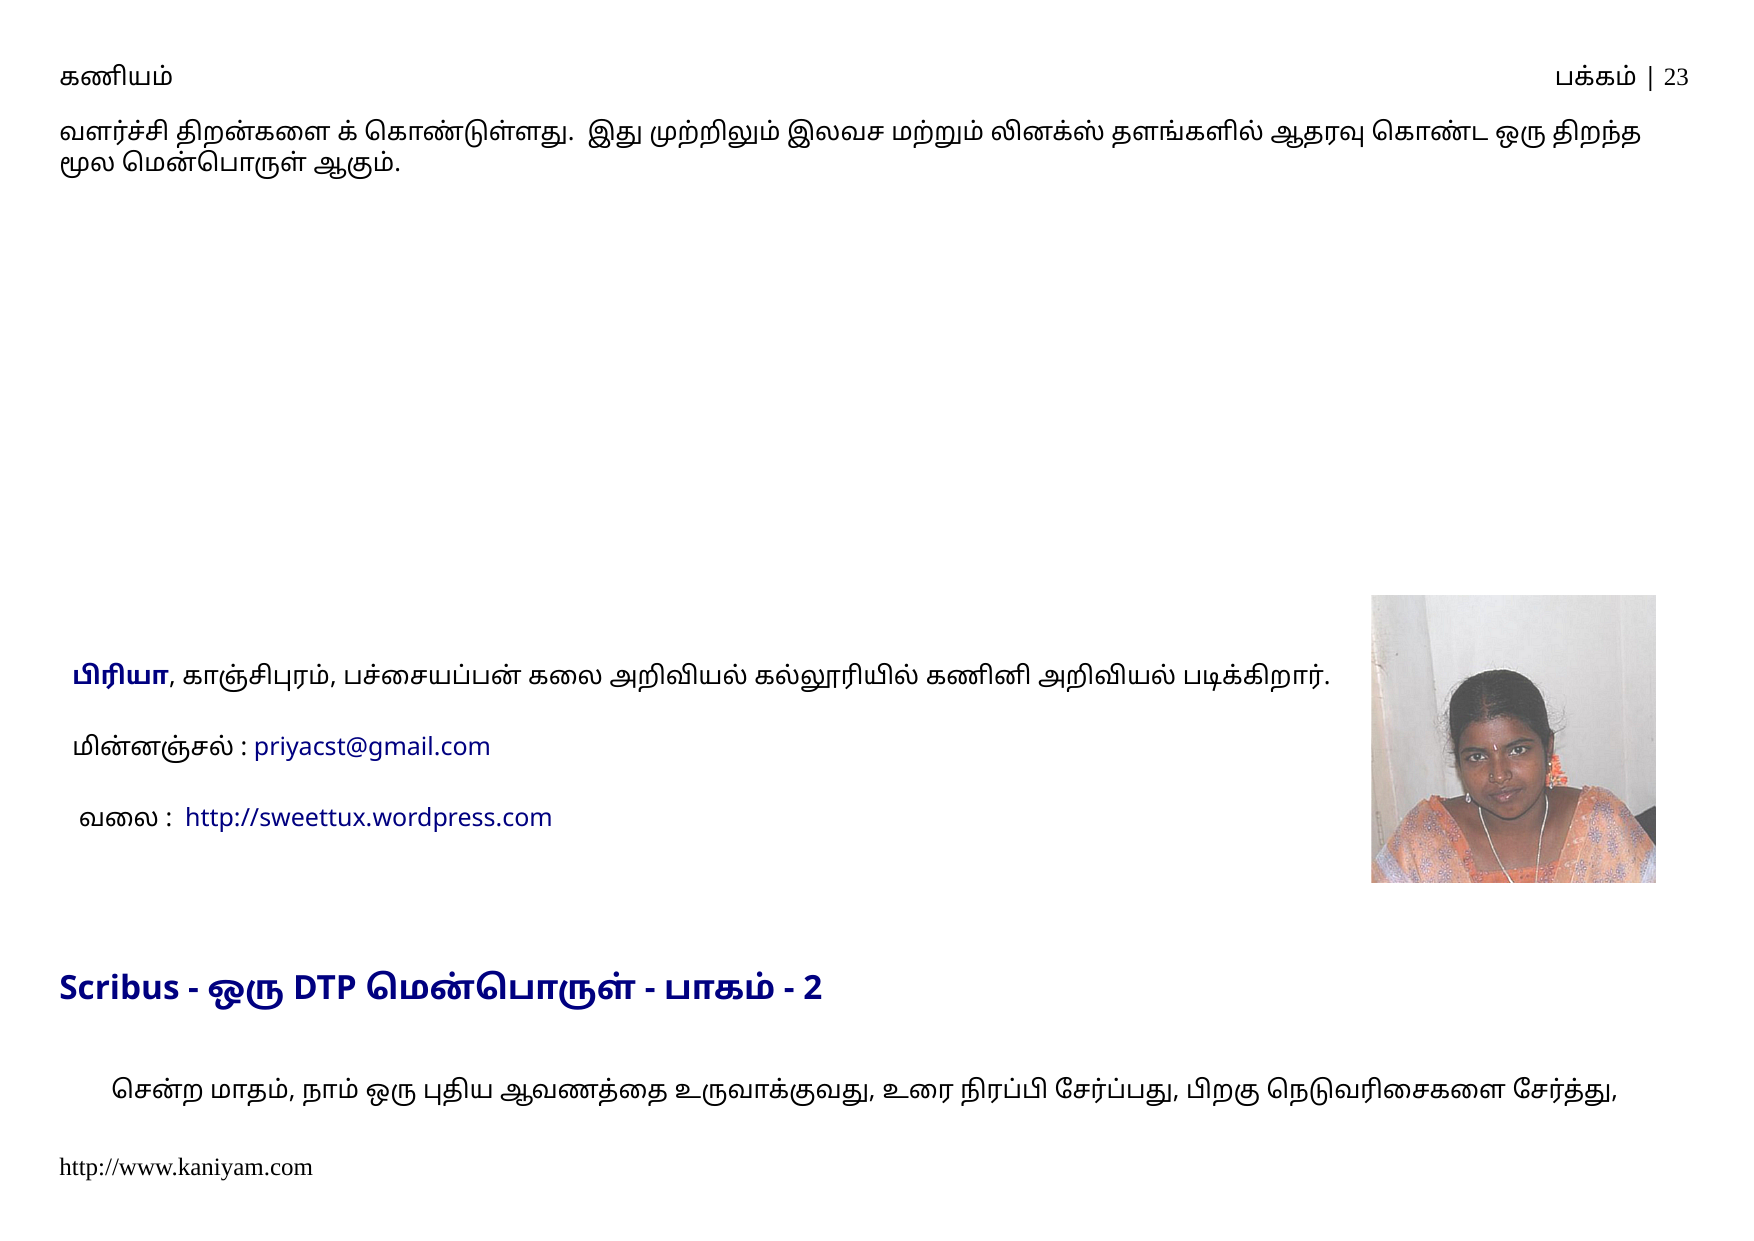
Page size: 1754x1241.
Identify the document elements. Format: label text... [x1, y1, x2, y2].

text வலை : http://sweettux.wordpress.com [59, 799, 1371, 837]
text பிரியா, காஞ்சிபுரம், பச்சையப்பன் கலை அறிவியல் கல்லூரியில் கணினி அறிவியல் படிக்கிறார். [59, 657, 1371, 694]
text [1656, 728, 1695, 766]
text மின்னஞ்சல் : priyacst@gmail.com [59, 728, 1371, 766]
text [1656, 799, 1695, 837]
text சென்ற மாதம், நாம் ஒரு புதிய ஆவணத்தை உருவாக்குவது, உரை நிரப்பி சேர்ப்பது, பிறகு நெடுவரிசைகளை சேர்த்து, [59, 1072, 1695, 1109]
text [1371, 595, 1656, 883]
text வளர்ச்சி திறன்களை க் கொண்டுள்ளது. இது முற்றிலும் இலவச மற்றும் லினக்ஸ் தளங்களில் ஆதரவு கொண்ட ஒரு திறந்த மூல மென்பொருள் ஆகும். [59, 118, 1695, 181]
subtitle Scribus - ஒரு DTP மென்பொருள் - பாகம் - 2 [59, 964, 1695, 1013]
